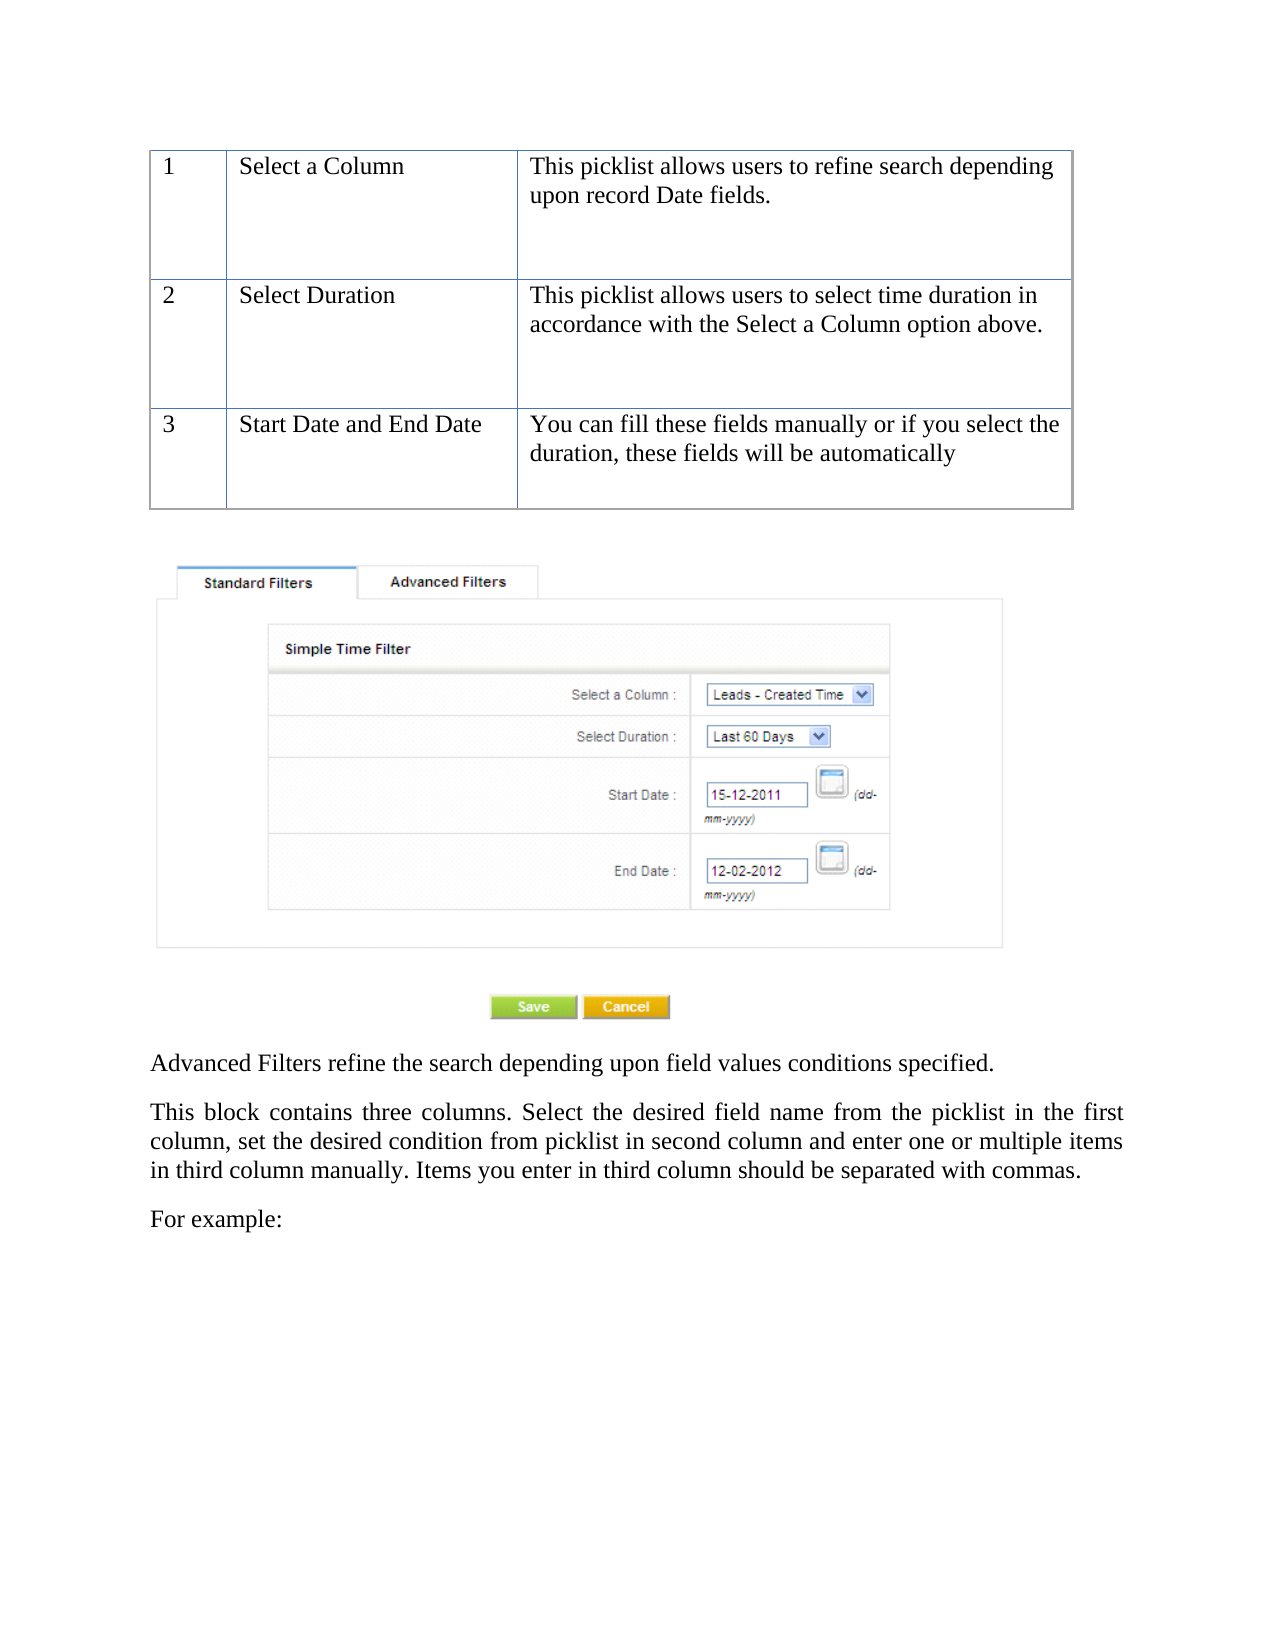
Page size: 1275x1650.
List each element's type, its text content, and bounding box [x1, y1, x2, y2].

table_cell Select a Column [227, 151, 517, 279]
table_cell Start Date and End Date [227, 409, 517, 508]
text This block contains three columns. Select the desired field name from the picklist in the first column, set the desired condition from picklist in second column and enter one or multiple items in third column manually. Items you enter in third column should be separated with commas. [150, 1097, 1125, 1184]
picture [150, 559, 1007, 1027]
table_cell 1 [151, 151, 226, 279]
table_cell 2 [151, 280, 226, 408]
table_cell This picklist allows users to refine search depending upon record Date fields. [518, 151, 1071, 279]
table_cell 3 [151, 409, 226, 508]
table_cell You can fill these fields manually or if you select the duration, these fields will be automatically [518, 409, 1071, 508]
table_cell Select Duration [227, 280, 517, 408]
table_cell This picklist allows users to select time duration in accordance with the Select a Column option above. [518, 280, 1071, 408]
text For example: [150, 1204, 1125, 1233]
text Advanced Filters refine the search depending upon field values conditions specified. [150, 1048, 1125, 1077]
